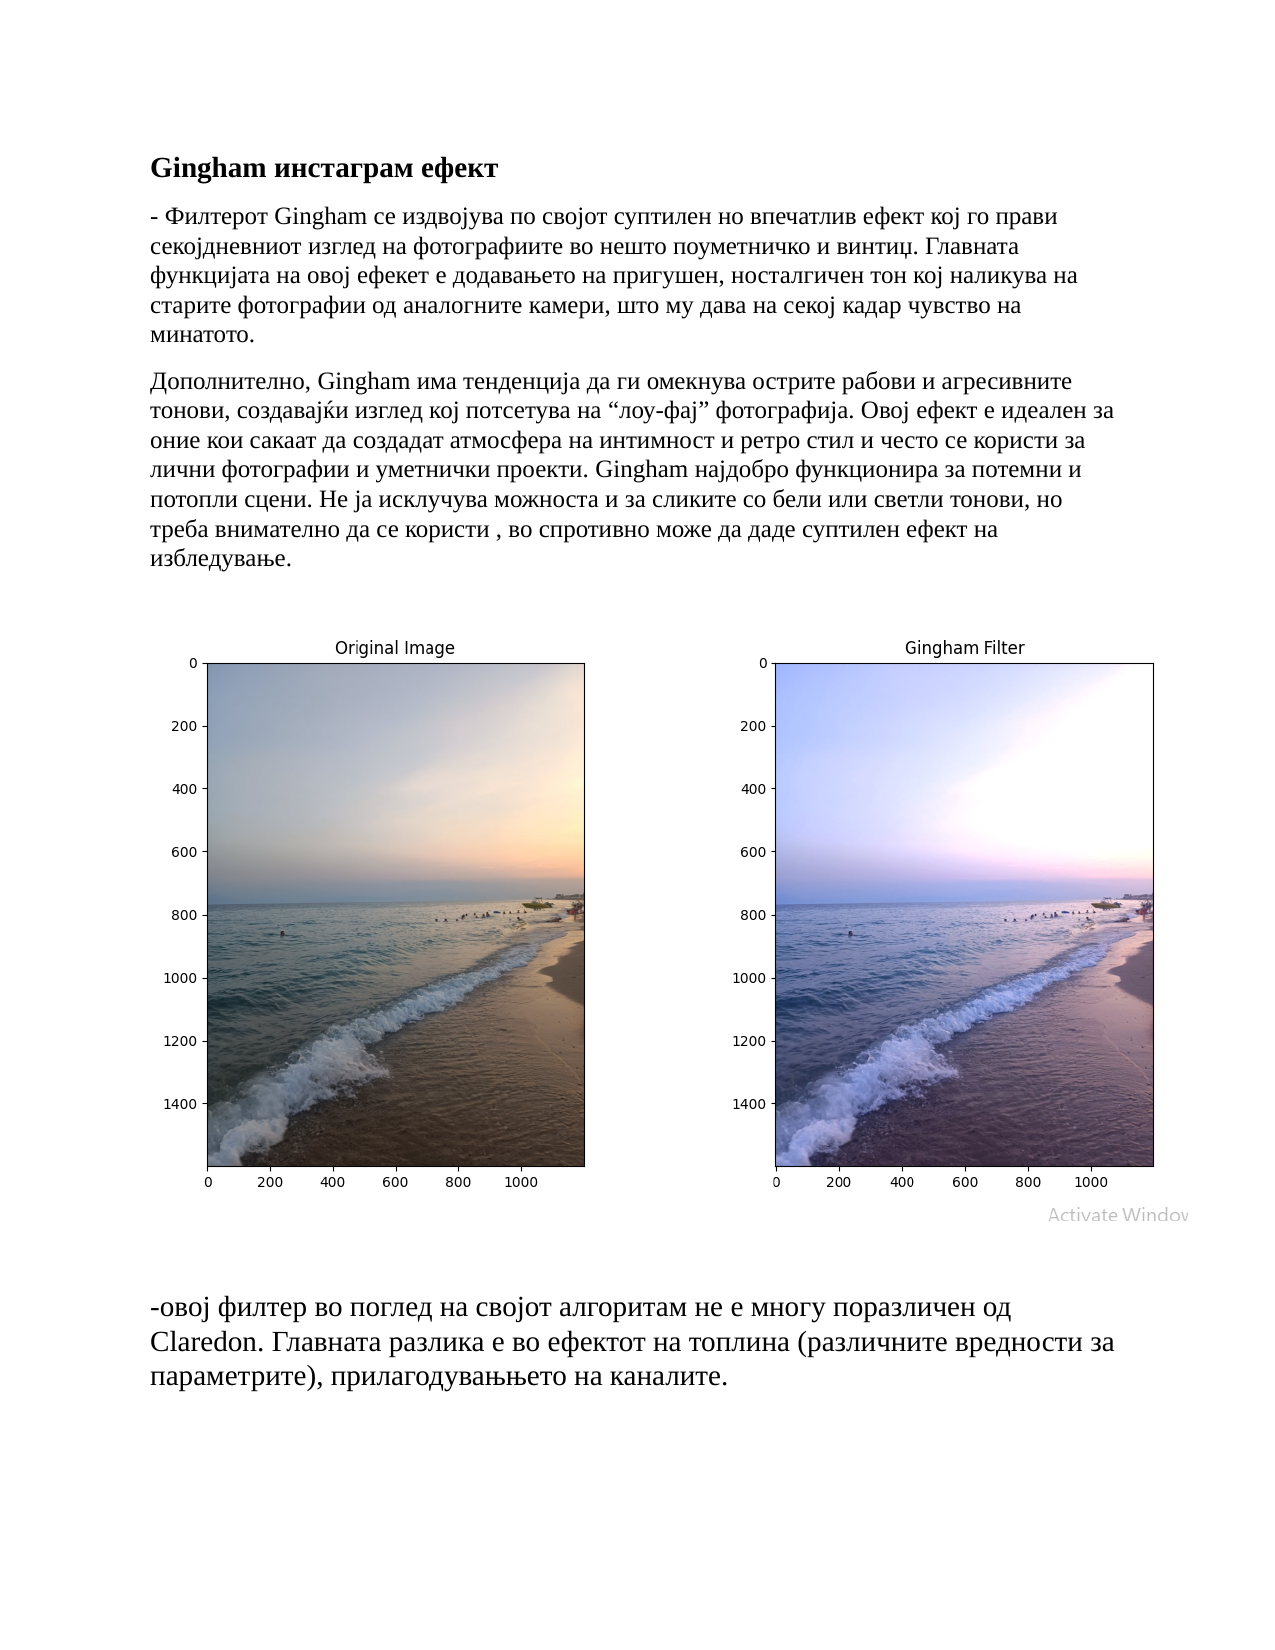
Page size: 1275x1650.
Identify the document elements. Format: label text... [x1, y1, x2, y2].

text Дополнително, Gingham има тенденција да ги омекнува острите рабови и агресивните тонови, создавајќи изглед кој потсетува на “лоу-фај” фотографија. Овој ефект е идеален за оние кои сакаат да создадат атмосфера на интимност и ретро стил и често се користи за лични фотографии и уметнички проекти. Gingham најдобро функционира за потемни и потопли сцени. Не ја исклучува можноста и за сликите со бели или светли тонови, но треба внимателно да се користи , во спротивно може да даде суптилен ефект на избледување. [150, 366, 1125, 604]
text Gingham инстаграм ефект [150, 150, 1125, 183]
text -овој филтер во поглед на својот алгоритам не е многу поразличен од Claredon. Главната разлика е во ефектот на топлина (различните вредности за параметрите), прилагодувањњето на каналите. [150, 1289, 1125, 1392]
text - Филтерот Gingham се издвојува по својот суптилен но впечатлив ефект кој го прави секојдневниот изглед на фотографиите во нешто поуметничко и винтиџ. Главната функцијата на овој ефекет е додавањето на пригушен, носталгичен тон кој наликува на старите фотографии од аналогните камери, што му дава на секој кадар чувство на минатото. [150, 201, 1125, 348]
